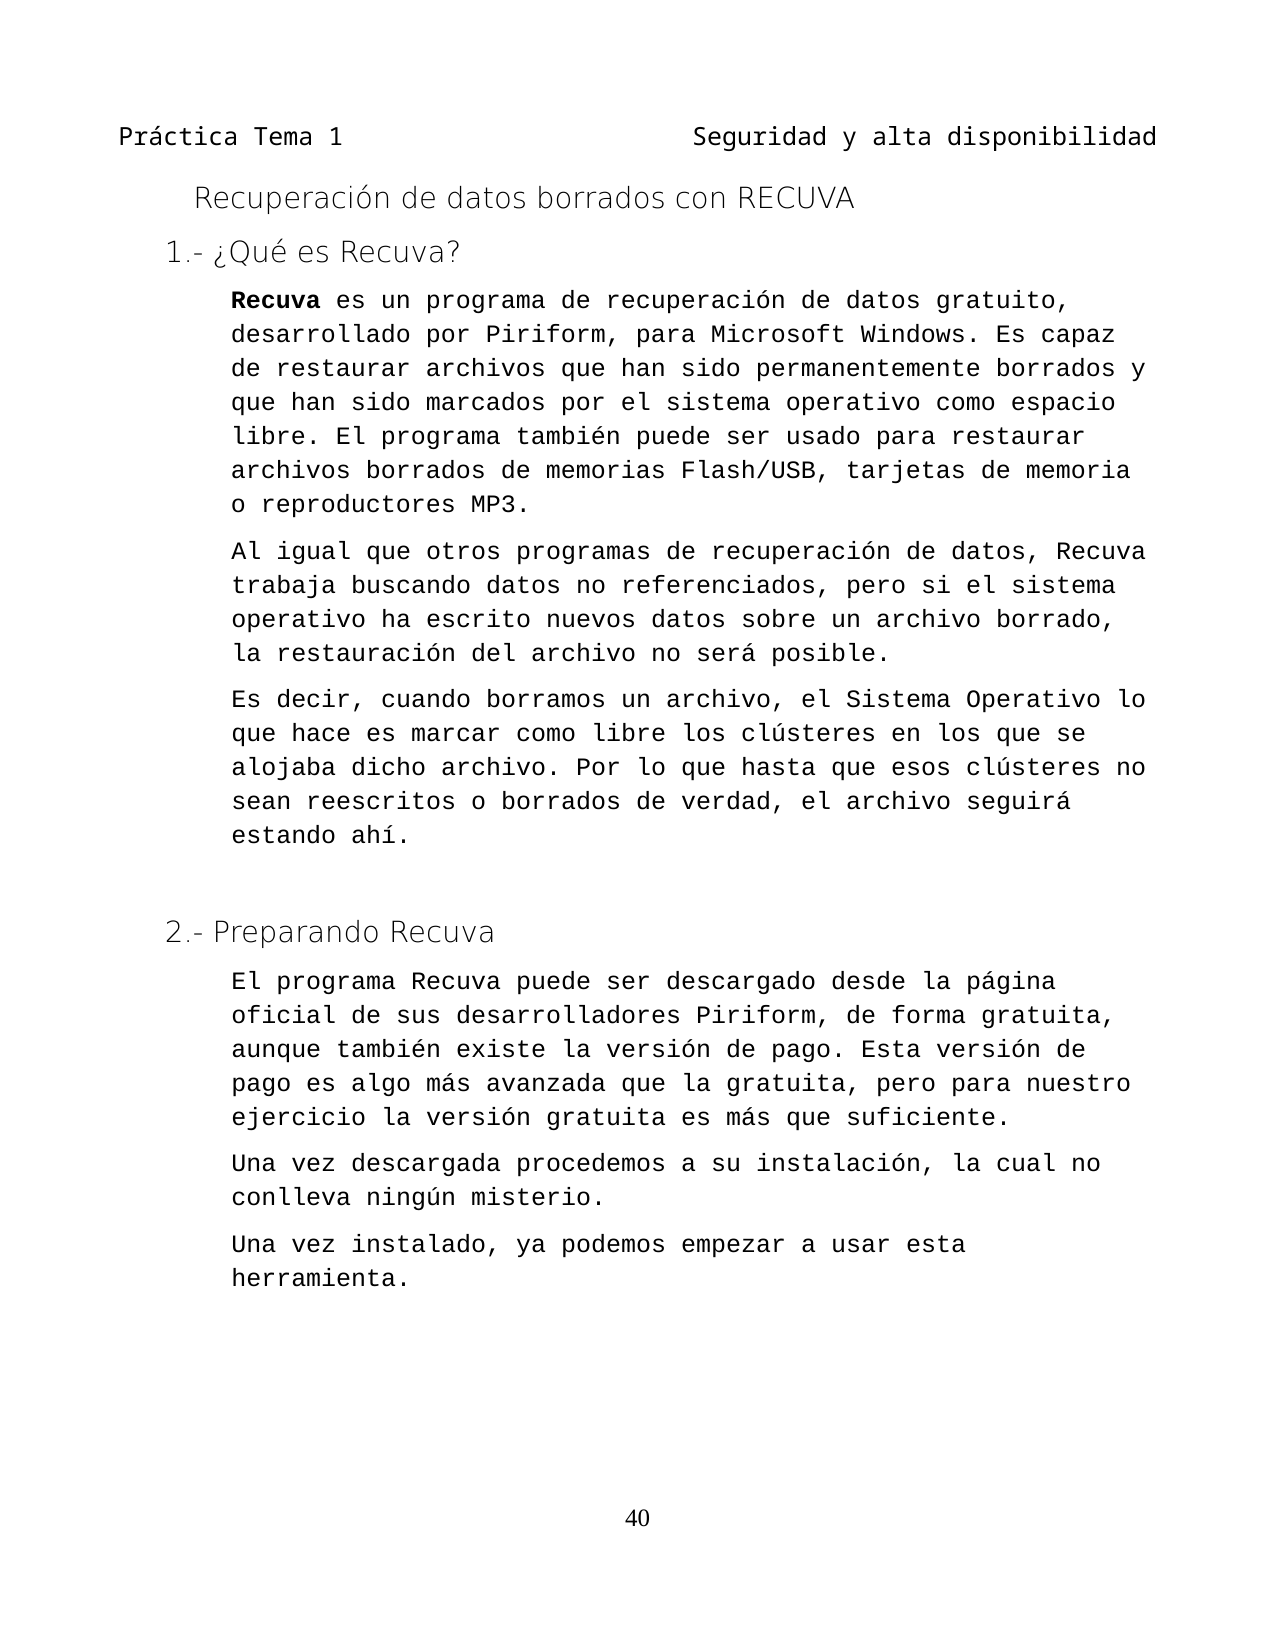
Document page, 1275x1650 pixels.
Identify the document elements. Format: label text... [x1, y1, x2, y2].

text Es decir, cuando borramos un archivo, el Sistema Operativo lo que hace es marcar como libre los clústeres en los que se alojaba dicho archivo. Por lo que hasta que esos clústeres no sean reescritos o borrados de verdad, el archivo seguirá estando ahí. [231, 687, 1157, 851]
text Al igual que otros programas de recuperación de datos, Recuva trabaja buscando datos no referenciados, pero si el sistema operativo ha escrito nuevos datos sobre un archivo borrado, la restauración del archivo no será posible. [231, 538, 1157, 668]
text El programa Recuva puede ser descargado desde la página oficial de sus desarrolladores Piriform, de forma gratuita, aunque también existe la versión de pago. Esta versión de pago es algo más avanzada que la gratuita, pero para nuestro ejercicio la versión gratuita es más que suficiente. [231, 969, 1157, 1133]
text Una vez descargada procedemos a su instalación, la cual no conlleva ningún misterio. [231, 1151, 1157, 1213]
list Recuva es un programa de recuperación de datos gratuito, desarrollado por Piriform, para Microsoft Windows. Es capaz de restaurar archivos que han sido permanentemente borrados y que han sido marcados por el sistema operativo como espacio libre. El programa también puede ser usado para restaurar archivos borrados de memorias Flash/USB, tarjetas de memoria o reproductores MP3. [193, 288, 1157, 520]
text Una vez instalado, ya podemos empezar a usar esta herramienta. [231, 1231, 1157, 1294]
list Preparando Recuva [156, 915, 1157, 949]
list ¿Qué es Recuva? [156, 235, 1157, 269]
list Recuperación de datos borrados con RECUVA [156, 182, 1157, 216]
